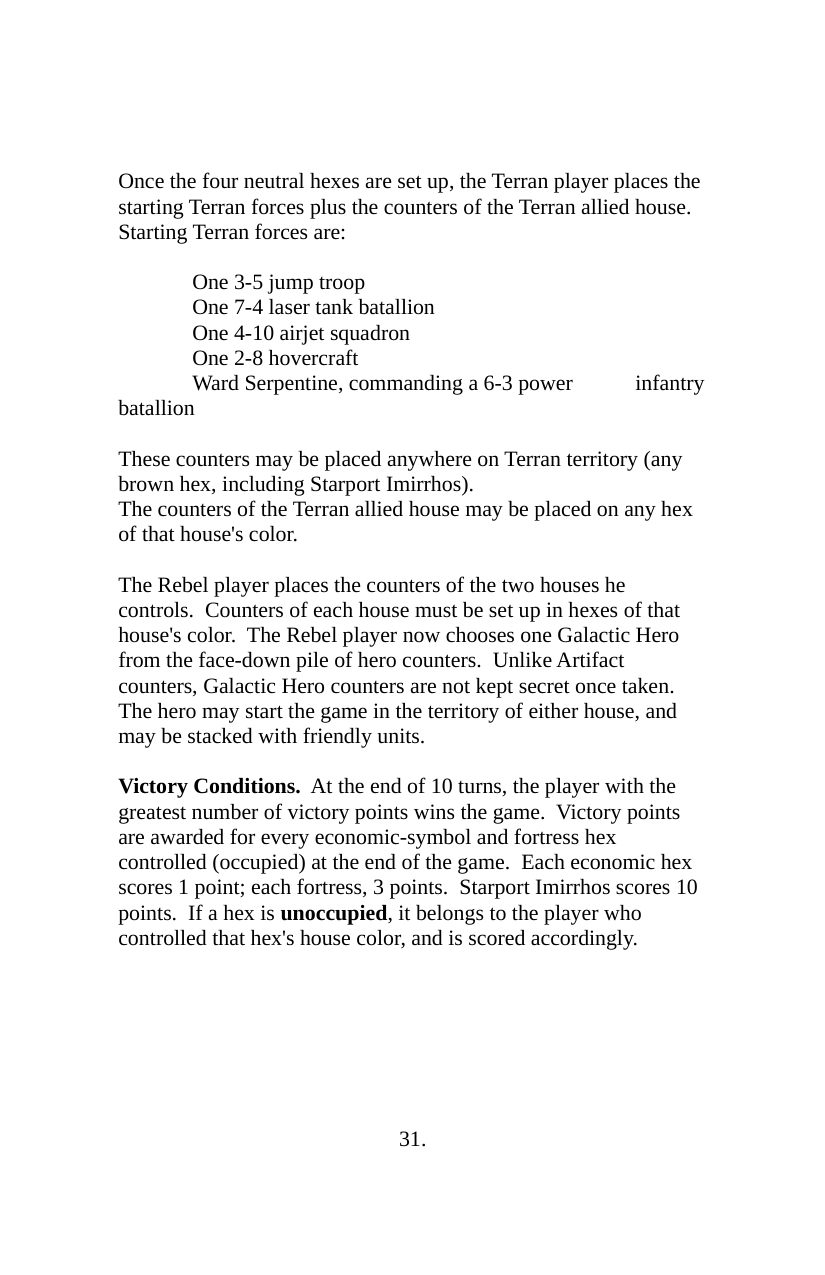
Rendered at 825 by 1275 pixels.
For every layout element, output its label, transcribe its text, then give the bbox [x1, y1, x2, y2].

text Victory Conditions. At the end of 10 turns, the player with the greatest number of victory points wins the game. Victory points are awarded for every economic-symbol and fortress hex controlled (occupied) at the end of the game. Each economic hex scores 1 point; each fortress, 3 points. Starport Imirrhos scores 10 points. If a hex is unoccupied, it belongs to the player who controlled that hex's house color, and is scored accordingly. [118, 773, 707, 950]
text Once the four neutral hexes are set up, the Terran player places the starting Terran forces plus the counters of the Terran allied house. Starting Terran forces are: [118, 168, 707, 244]
text The counters of the Terran allied house may be placed on any hex of that house's color. [118, 496, 707, 547]
text Ward Serpentine, commanding a 6-3 power infantry batallion [118, 370, 707, 421]
text One 4-10 airjet squadron [118, 320, 707, 345]
text These counters may be placed anywhere on Terran territory (any brown hex, including Starport Imirrhos). [118, 446, 707, 496]
text The Rebel player places the counters of the two houses he controls. Counters of each house must be set up in hexes of that house's color. The Rebel player now chooses one Galactic Hero from the face-down pile of hero counters. Unlike Artifact counters, Galactic Hero counters are not kept secret once taken. The hero may start the game in the territory of either house, and may be stacked with friendly units. [118, 572, 707, 748]
text One 2-8 hovercraft [118, 345, 707, 370]
text One 3-5 jump troop [118, 269, 707, 294]
text 31. [118, 1126, 707, 1152]
text One 7-4 laser tank batallion [118, 294, 707, 320]
